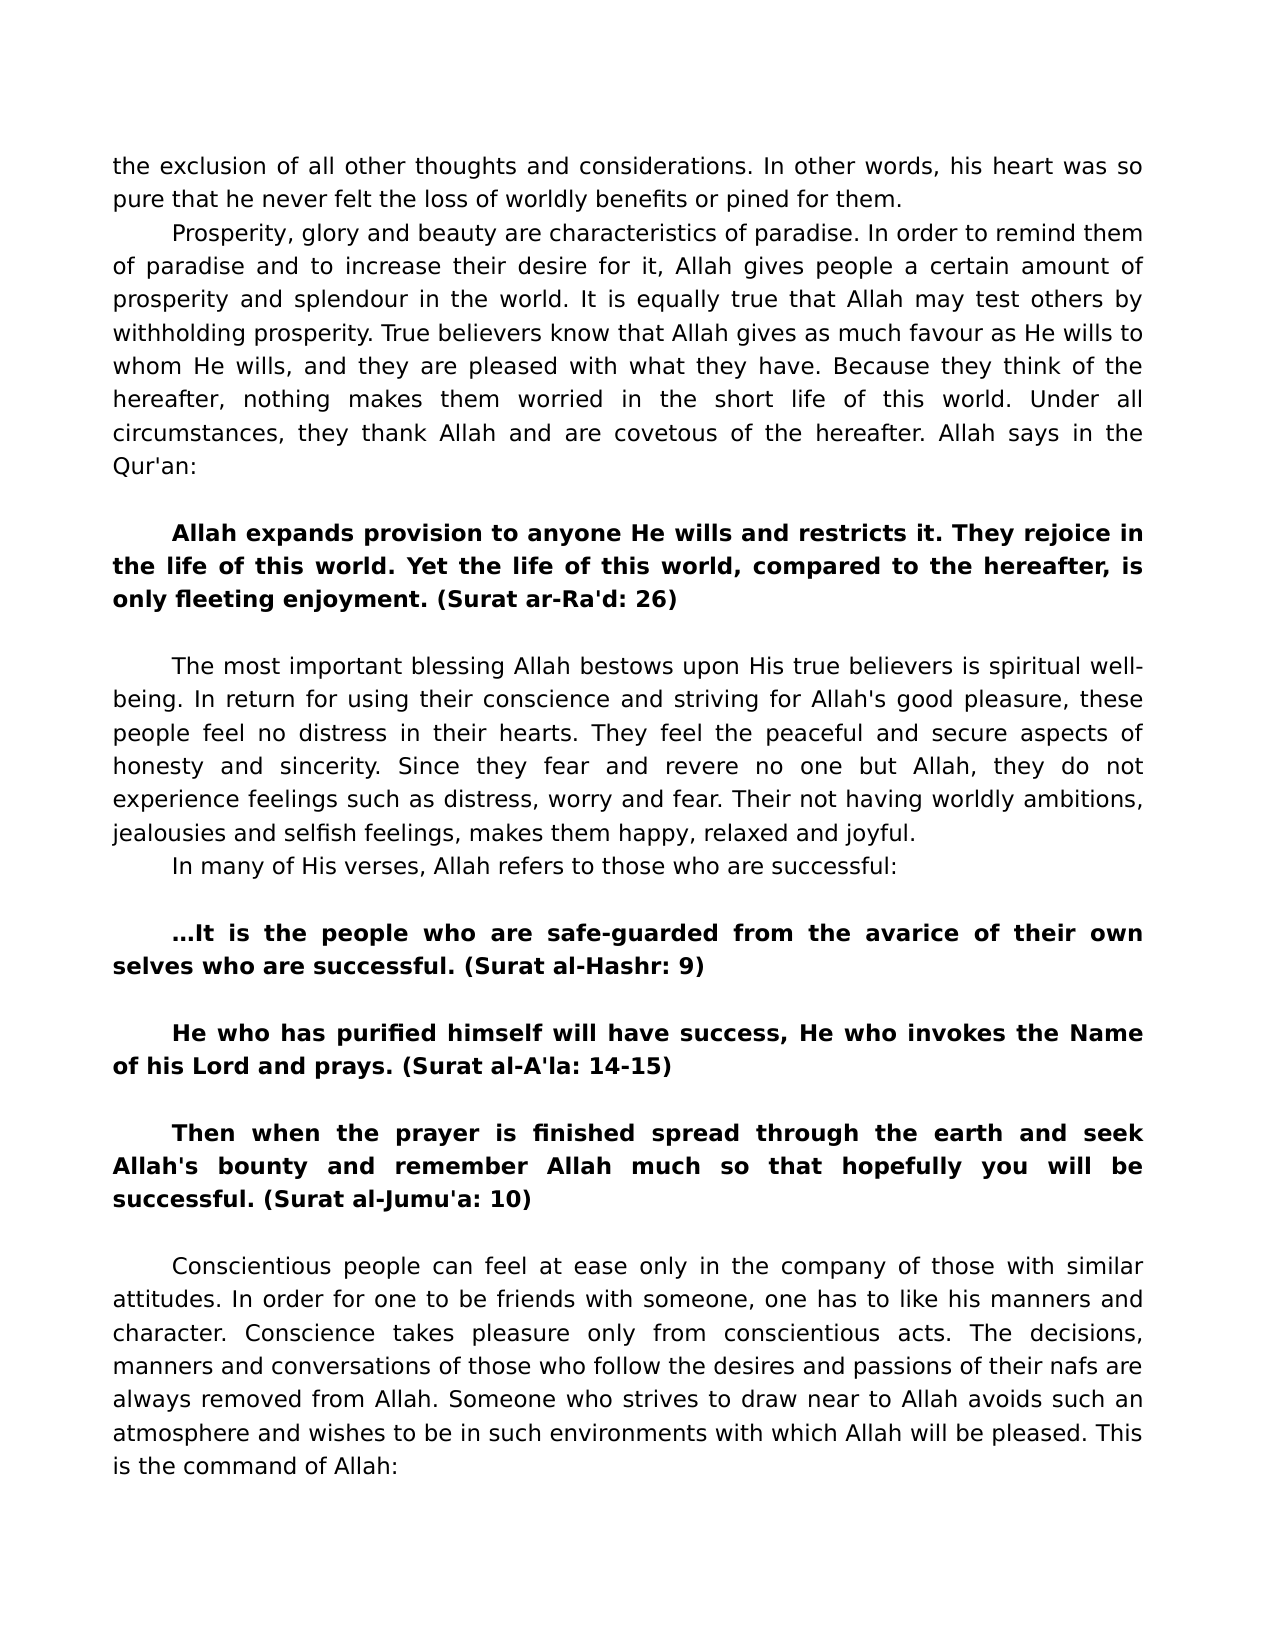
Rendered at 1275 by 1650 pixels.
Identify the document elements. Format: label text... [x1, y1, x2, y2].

text …It is the people who are safe-guarded from the avarice of their own selves who are successful. (Surat al-Hashr: 9) [112, 914, 1145, 981]
text the exclusion of all other thoughts and considerations. In other words, his heart was so pure that he never felt the loss of worldly benefits or pined for them. [112, 148, 1145, 214]
text He who has purified himself will have success, He who invokes the Name of his Lord and prays. (Surat al-A'la: 14-15) [112, 1014, 1145, 1081]
text Prosperity, glory and beauty are characteristics of paradise. In order to remind them of paradise and to increase their desire for it, Allah gives people a certain amount of prosperity and splendour in the world. It is equally true that Allah may test others by withholding prosperity. True believers know that Allah gives as much favour as He wills to whom He wills, and they are pleased with what they have. Because they think of the hereafter, nothing makes them worried in the short life of this world. Under all circumstances, they thank Allah and are covetous of the hereafter. Allah says in the Qur'an: [112, 214, 1145, 481]
text In many of His verses, Allah refers to those who are successful: [112, 848, 1145, 881]
text Then when the prayer is finished spread through the earth and seek Allah's bounty and remember Allah much so that hopefully you will be successful. (Surat al-Jumu'a: 10) [112, 1114, 1145, 1214]
text Allah expands provision to anyone He wills and restricts it. They rejoice in the life of this world. Yet the life of this world, compared to the hereafter, is only fleeting enjoyment. (Surat ar-Ra'd: 26) [112, 514, 1145, 614]
text The most important blessing Allah bestows upon His true believers is spiritual well-being. In return for using their conscience and striving for Allah's good pleasure, these people feel no distress in their hearts. They feel the peaceful and secure aspects of honesty and sincerity. Since they fear and revere no one but Allah, they do not experience feelings such as distress, worry and fear. Their not having worldly ambitions, jealousies and selfish feelings, makes them happy, relaxed and joyful. [112, 648, 1145, 848]
text Conscientious people can feel at ease only in the company of those with similar attitudes. In order for one to be friends with someone, one has to like his manners and character. Conscience takes pleasure only from conscientious acts. The decisions, manners and conversations of those who follow the desires and passions of their nafs are always removed from Allah. Someone who strives to draw near to Allah avoids such an atmosphere and wishes to be in such environments with which Allah will be pleased. This is the command of Allah: [112, 1248, 1145, 1481]
